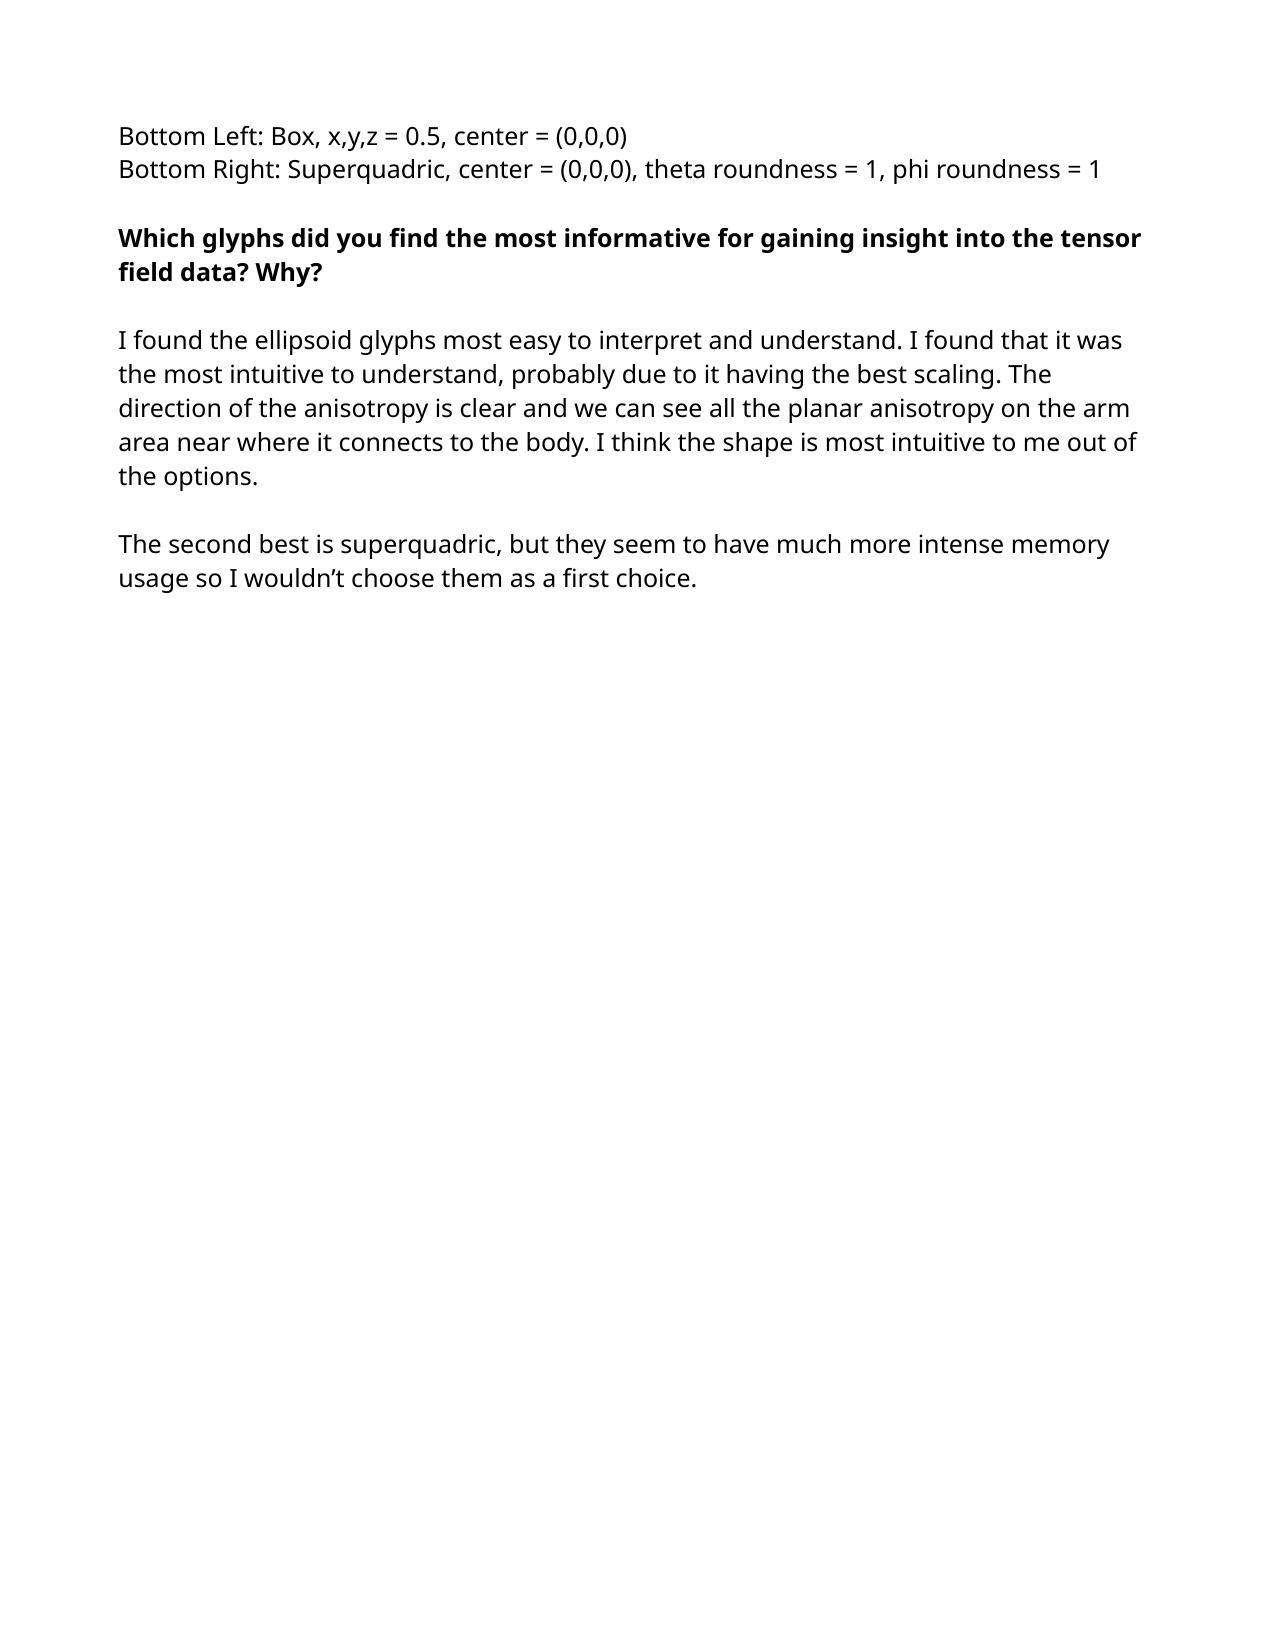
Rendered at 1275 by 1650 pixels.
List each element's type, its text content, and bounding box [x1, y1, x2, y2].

text Bottom Right: Superquadric, center = (0,0,0), theta roundness = 1, phi roundness = 1 [118, 152, 1157, 186]
text Which glyphs did you find the most informative for gaining insight into the tensor field data? Why? [118, 220, 1157, 288]
text I found the ellipsoid glyphs most easy to interpret and understand. I found that it was the most intuitive to understand, probably due to it having the best scaling. The direction of the anisotropy is clear and we can see all the planar anisotropy on the arm area near where it connects to the body. I think the shape is most intuitive to me out of the options. [118, 322, 1157, 493]
text Bottom Left: Box, x,y,z = 0.5, center = (0,0,0) [118, 118, 1157, 152]
text The second best is superquadric, but they seem to have much more intense memory usage so I wouldn’t choose them as a first choice. [118, 527, 1157, 595]
